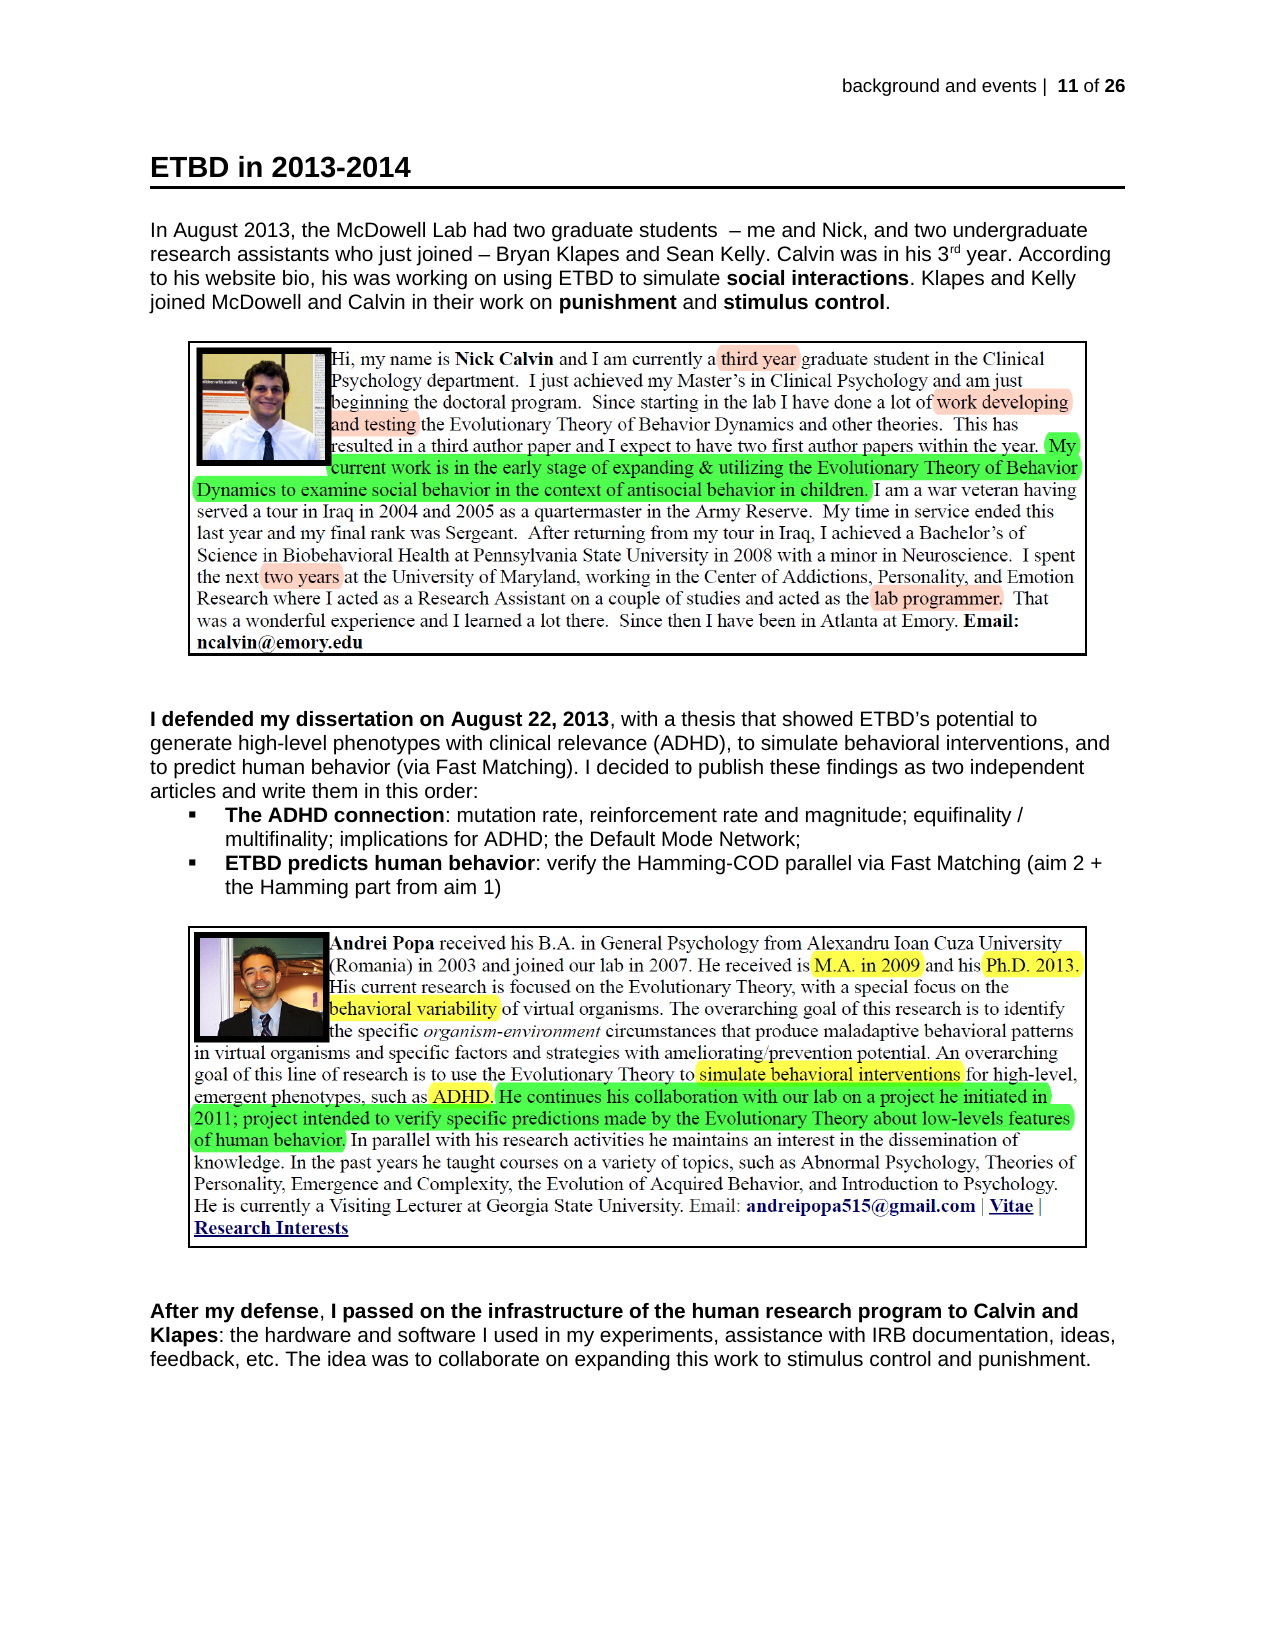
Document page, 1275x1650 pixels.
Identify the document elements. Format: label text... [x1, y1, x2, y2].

list ETBD predicts human behavior: verify the Hamming-COD parallel via Fast Matching (aim 2 + the Hamming part from aim 1) [187, 851, 1125, 899]
list The ADHD connection: mutation rate, reinforcement rate and magnitude; equifinality / multifinality; implications for ADHD; the Default Mode Network; [187, 803, 1125, 851]
picture [190, 343, 1085, 653]
subtitle ETBD in 2013-2014 [150, 150, 1125, 186]
text In August 2013, the McDowell Lab had two graduate students – me and Nick, and two undergraduate research assistants who just joined – Bryan Klapes and Sean Kelly. Calvin was in his 3rd year. According to his website bio, his was working on using ETBD to simulate social interactions. Klapes and Kelly joined McDowell and Calvin in their work on punishment and stimulus control. [150, 218, 1125, 313]
text After my defense, I passed on the infrastructure of the human research program to Calvin and Klapes: the hardware and software I used in my experiments, assistance with IRB documentation, ideas, feedback, etc. The idea was to collaborate on expanding this work to stimulus control and punishment. [150, 1299, 1125, 1371]
picture [190, 928, 1085, 1246]
text I defended my dissertation on August 22, 2013, with a thesis that showed ETBD’s potential to generate high-level phenotypes with clinical relevance (ADHD), to simulate behavioral interventions, and to predict human behavior (via Fast Matching). I decided to publish these findings as two independent articles and write them in this order: [150, 707, 1125, 803]
